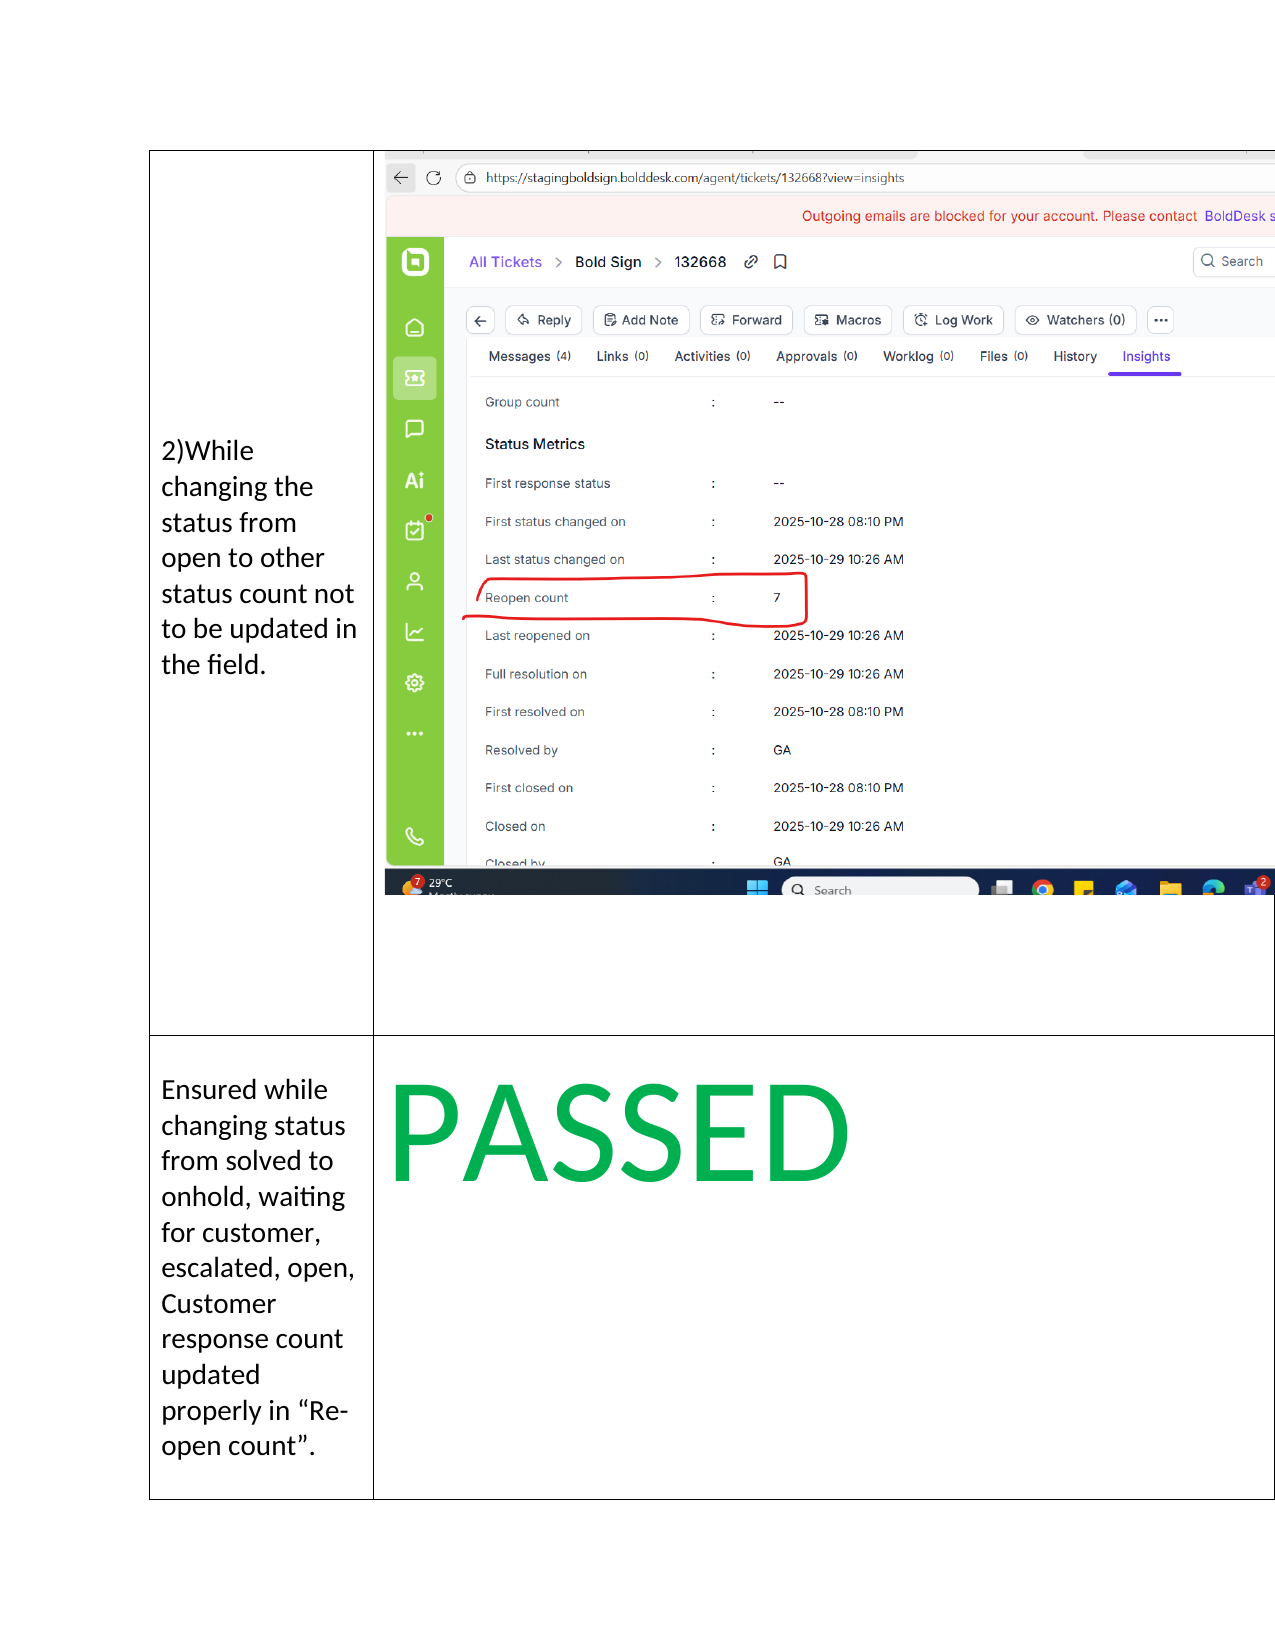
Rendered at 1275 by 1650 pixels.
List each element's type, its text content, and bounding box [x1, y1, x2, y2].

table_cell PASSED [374, 1036, 1274, 1499]
table_cell Ensured while changing status from solved to onhold, waiting for customer, escalated, open, Customer response count updated properly in “Re-open count”. [150, 1036, 373, 1499]
table_cell [374, 151, 1274, 1034]
table_cell 2)While changing the status from open to other status count not to be updated in the field. [150, 151, 373, 1034]
